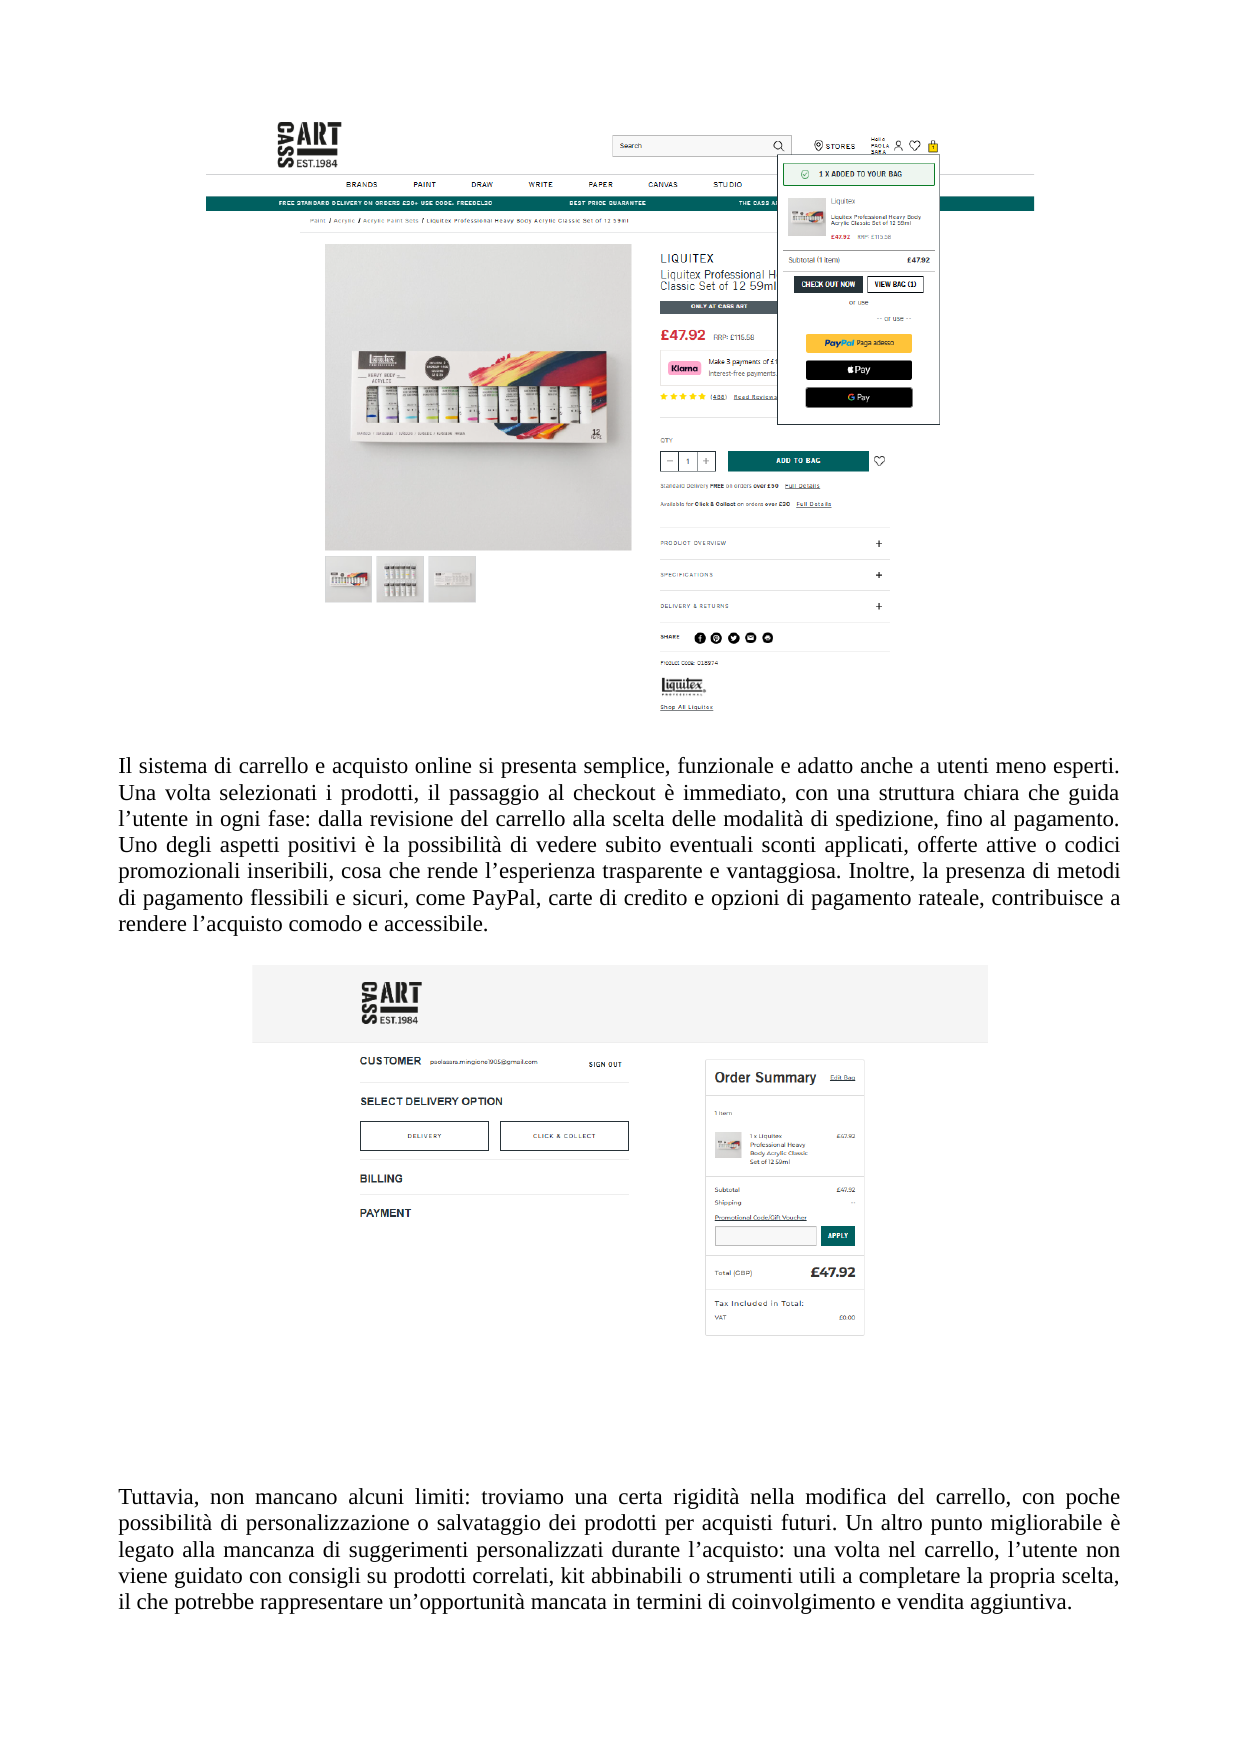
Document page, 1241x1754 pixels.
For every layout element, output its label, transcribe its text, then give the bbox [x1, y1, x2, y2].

text Il sistema di carrello e acquisto online si presenta semplice, funzionale e adatto anche a utenti meno esperti. Una volta selezionati i prodotti, il passaggio al checkout è immediato, con una struttura chiara che guida l’utente in ogni fase: dalla revisione del carrello alla scelta delle modalità di spedizione, fino al pagamento. Uno degli aspetti positivi è la possibilità di vedere subito eventuali sconti applicati, offerte attive o codici promozionali inseribili, cosa che rende l’esperienza trasparente e vantaggiosa. Inoltre, la presenza di metodi di pagamento flessibili e sicuri, come PayPal, carte di credito e opzioni di pagamento rateale, contribuisce a rendere l’acquisto comodo e accessibile. [118, 752, 1122, 937]
picture [206, 118, 1035, 724]
picture [252, 965, 988, 1435]
text Tuttavia, non mancano alcuni limiti: troviamo una certa rigidità nella modifica del carrello, con poche possibilità di personalizzazione o salvataggio dei prodotti per acquisti futuri. Un altro punto migliorabile è legato alla mancanza di suggerimenti personalizzati durante l’acquisto: una volta nel carrello, l’utente non viene guidato con consigli su prodotti correlati, kit abbinabili o strumenti utili a completare la propria scelta, il che potrebbe rappresentare un’opportunità mancata in termini di coinvolgimento e vendita aggiuntiva. [118, 1483, 1122, 1615]
